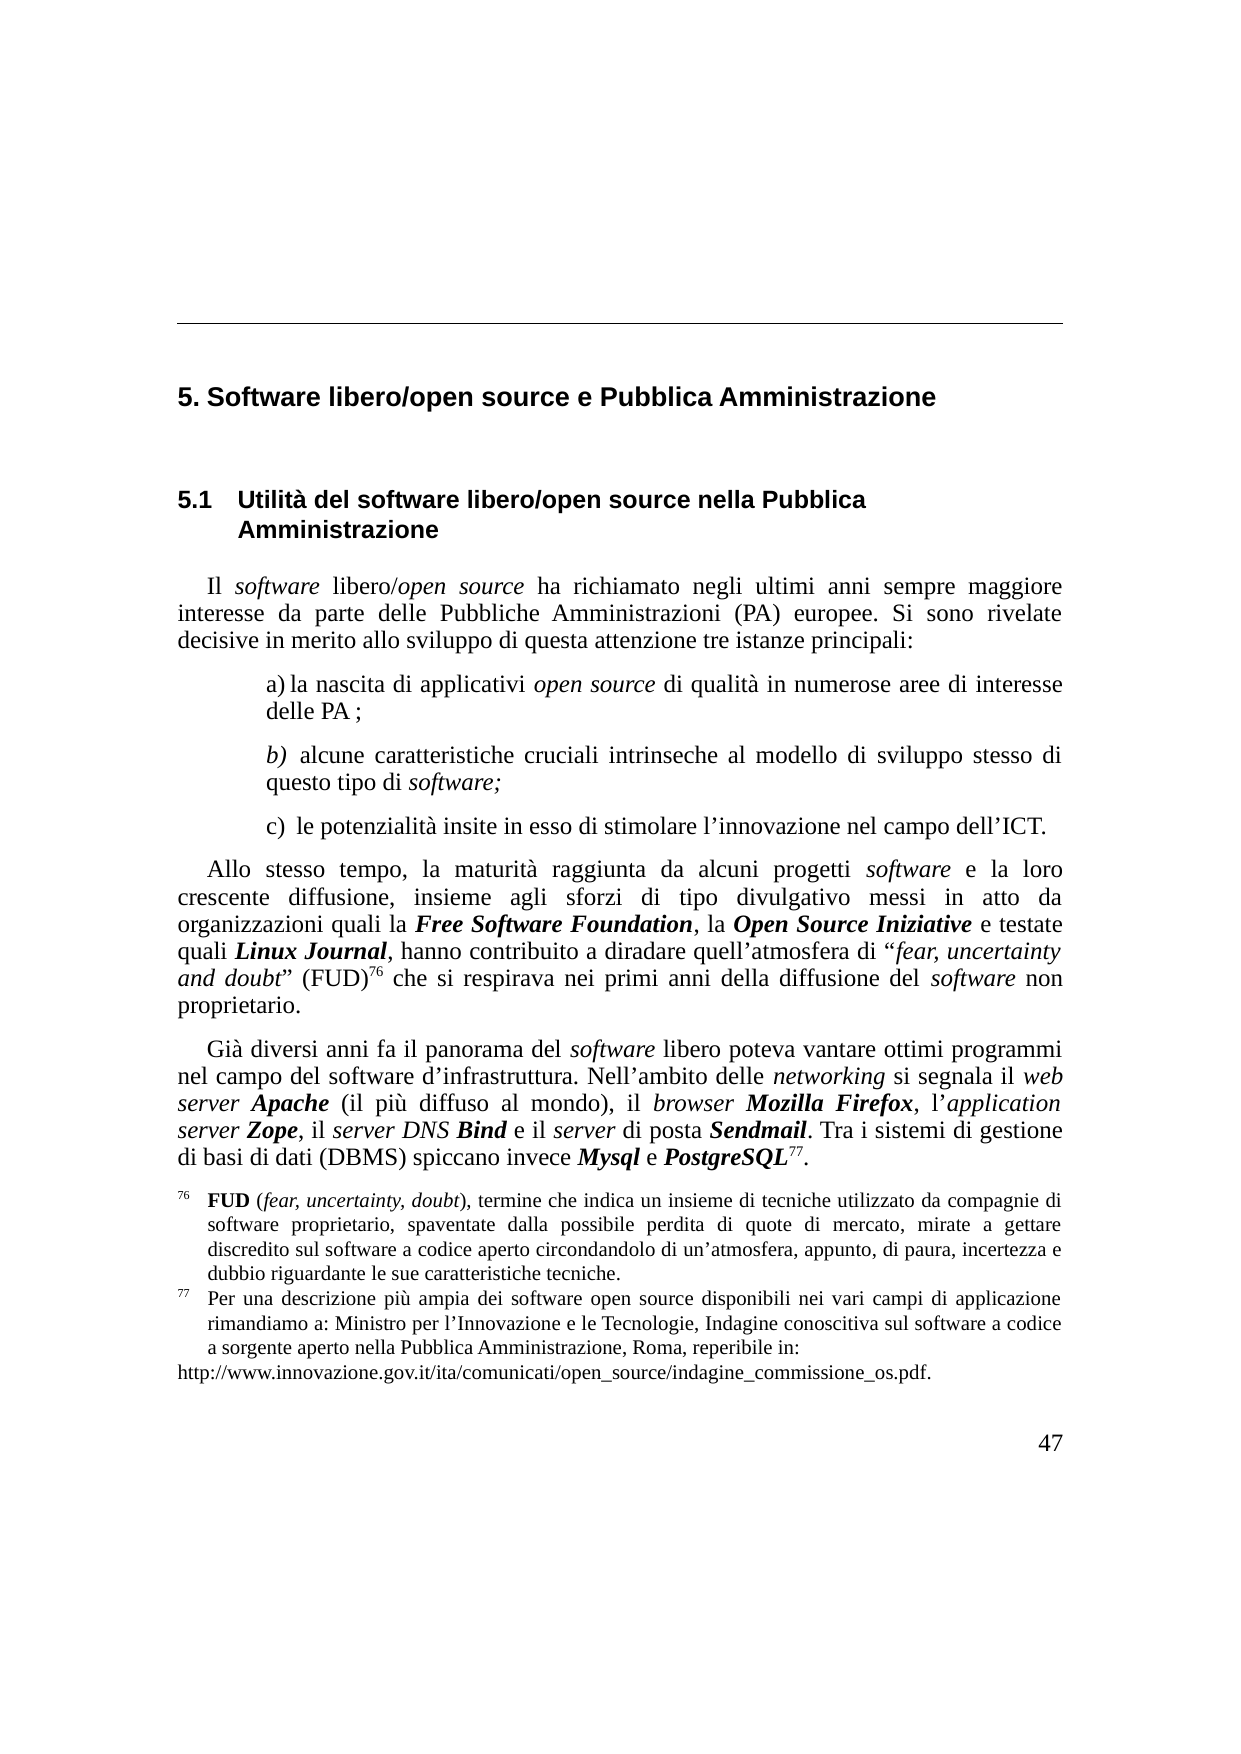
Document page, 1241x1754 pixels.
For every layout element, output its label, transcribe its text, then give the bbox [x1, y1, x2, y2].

list alcune caratteristiche cruciali intrinseche al modello di sviluppo stesso di questo tipo di software; [266, 742, 1063, 796]
text Il software libero/open source ha richiamato negli ultimi anni sempre maggiore interesse da parte delle Pubbliche Amministrazioni (PA) europee. Si sono rivelate decisive in merito allo sviluppo di questa attenzione tre istanze principali: [177, 573, 1063, 654]
text Per una descrizione più ampia dei software open source disponibili nei vari campi di applicazione rimandiamo a: Ministro per l’Innovazione e le Tecnologie, Indagine conoscitiva sul software a codice a sorgente aperto nella Pubblica Amministrazione, Roma, reperibile in: [177, 1287, 1063, 1359]
text Allo stesso tempo, la maturità raggiunta da alcuni progetti software e la loro crescente diffusione, insieme agli sforzi di tipo divulgativo messi in atto da organizzazioni quali la Free Software Foundation, la Open Source Iniziative e testate quali Linux Journal, hanno contribuito a diradare quell’atmosfera di “fear, uncertainty and doubt” (FUD) che si respirava nei primi anni della diffusione del software non proprietario. [177, 856, 1063, 1019]
list le potenzialità insite in esso di stimolare l’innovazione nel campo dell’ICT. [266, 812, 1063, 839]
list la nascita di applicativi open source di qualità in numerose aree di interesse delle PA ; [266, 671, 1063, 725]
subtitle Utilità del software libero/open source nella Pubblica Amministrazione [177, 486, 1063, 543]
text FUD (fear, uncertainty, doubt), termine che indica un insieme di tecniche utilizzato da compagnie di software proprietario, spaventate dalla possibile perdita di quote di mercato, mirate a gettare discredito sul software a codice aperto circondandolo di un’atmosfera, appunto, di paura, incertezza e dubbio riguardante le sue caratteristiche tecniche. [177, 1188, 1063, 1285]
text http://www.innovazione.gov.it/ita/comunicati/open_source/indagine_commissione_os.pdf. [177, 1361, 1063, 1384]
text Già diversi anni fa il panorama del software libero poteva vantare ottimi programmi nel campo del software d’infrastruttura. Nell’ambito delle networking si segnala il web server Apache (il più diffuso al mondo), il browser Mozilla Firefox, l’application server Zope, il server DNS Bind e il server di posta Sendmail. Tra i sistemi di gestione di basi di dati (DBMS) spiccano invece Mysql e PostgreSQL. [177, 1035, 1063, 1171]
subtitle Software libero/open source e Pubblica Amministrazione [177, 382, 1063, 412]
